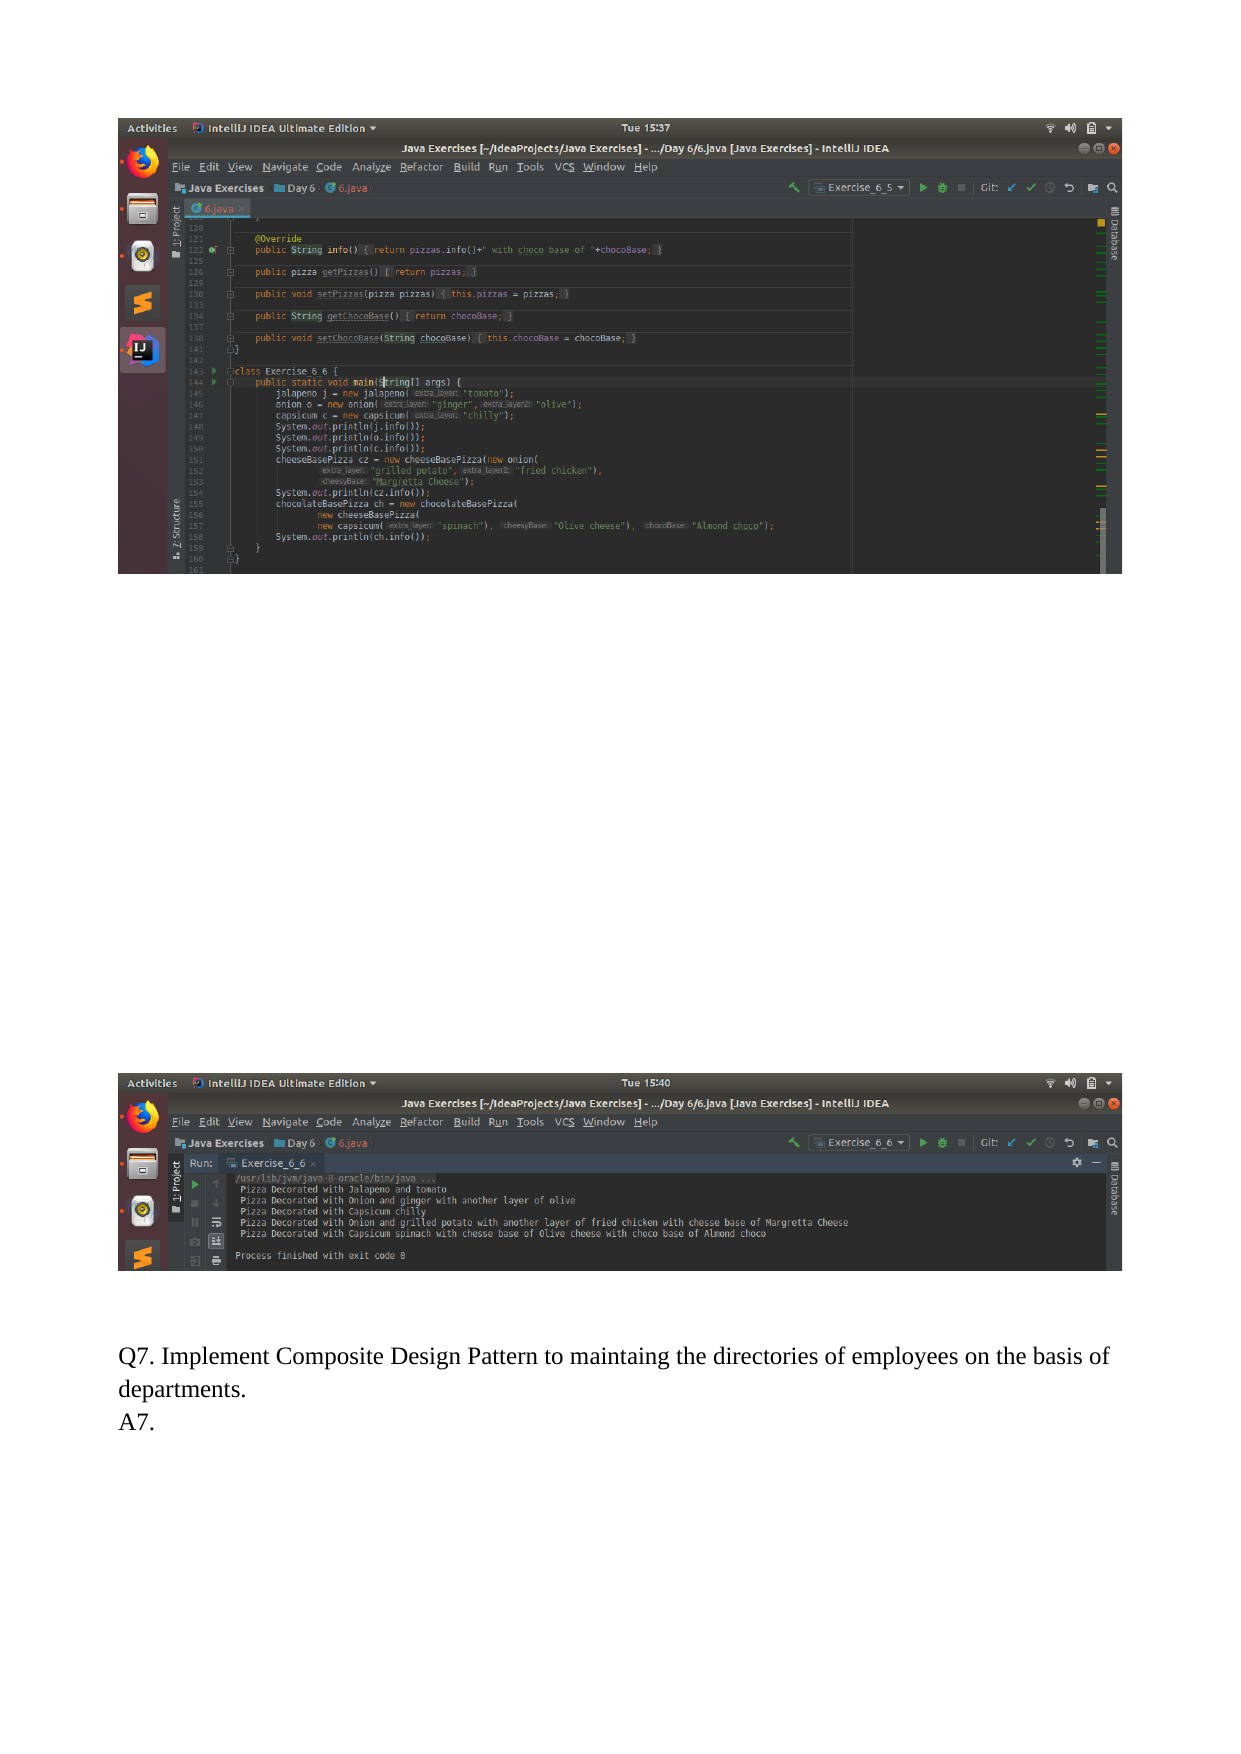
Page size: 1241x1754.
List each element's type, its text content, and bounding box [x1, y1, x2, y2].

picture [118, 1073, 1123, 1271]
text Q7. Implement Composite Design Pattern to maintaing the directories of employees on the basis of departments. [118, 1341, 1122, 1403]
text A7. [118, 1407, 1122, 1436]
picture [118, 118, 1123, 574]
